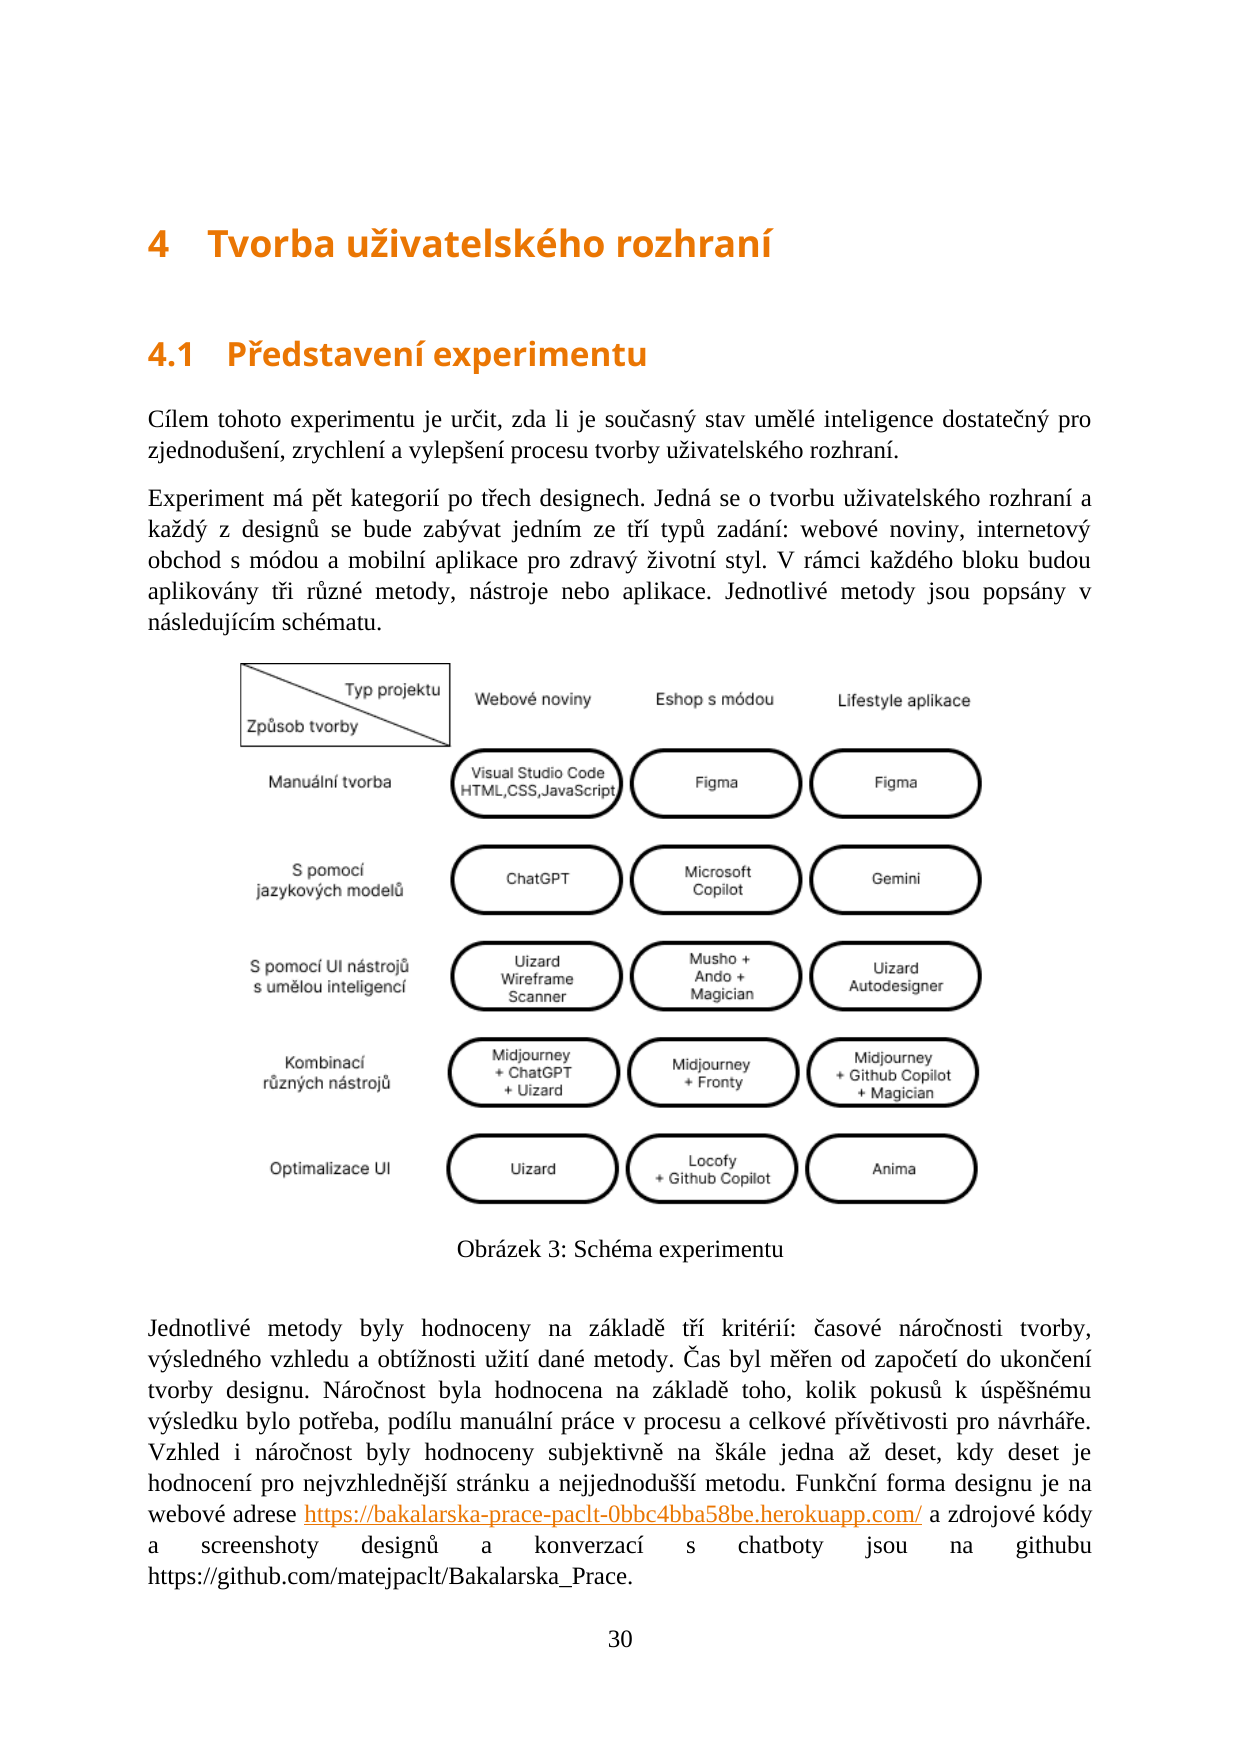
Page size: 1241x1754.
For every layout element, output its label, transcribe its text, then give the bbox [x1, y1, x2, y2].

text Jednotlivé metody byly hodnoceny na základě tří kritérií: časové náročnosti tvorby, výsledného vzhledu a obtížnosti užití dané metody. Čas byl měřen od započetí do ukončení tvorby designu. Náročnost byla hodnocena na základě toho, kolik pokusů k úspěšnému výsledku bylo potřeba, podílu manuální práce v procesu a celkové přívětivosti pro návrháře. Vzhled i náročnost byly hodnoceny subjektivně na škále jedna až deset, kdy deset je hodnocení pro nejvzhlednější stránku a nejjednodušší metodu. Funkční forma designu je na webové adrese https://bakalarska-prace-paclt-0bbc4bba58be.herokuapp.com/ a zdrojové kódy a screenshoty designů a konverzací s chatboty jsou na githubu https://github.com/matejpaclt/Bakalarska_Prace. [148, 1313, 1092, 1590]
text Obrázek 3: Schéma experimentu [262, 1234, 978, 1263]
subtitle Tvorba uživatelského rozhraní [148, 217, 1092, 268]
subtitle Představení experimentu [148, 330, 1092, 376]
text Experiment má pět kategorií po třech designech. Jedná se o tvorbu uživatelského rozhraní a každý z designů se bude zabývat jedním ze tří typů zadání: webové noviny, internetový obchod s módou a mobilní aplikace pro zdravý životní styl. V rámci každého bloku budou aplikovány tři různé metody, nástroje nebo aplikace. Jednotlivé metody jsou popsány v následujícím schématu. [148, 483, 1092, 636]
text Cílem tohoto experimentu je určit, zda li je současný stav umělé inteligence dostatečný pro zjednodušení, zrychlení a vylepšení procesu tvorby uživatelského rozhraní. [148, 404, 1092, 464]
picture [240, 663, 1001, 1234]
